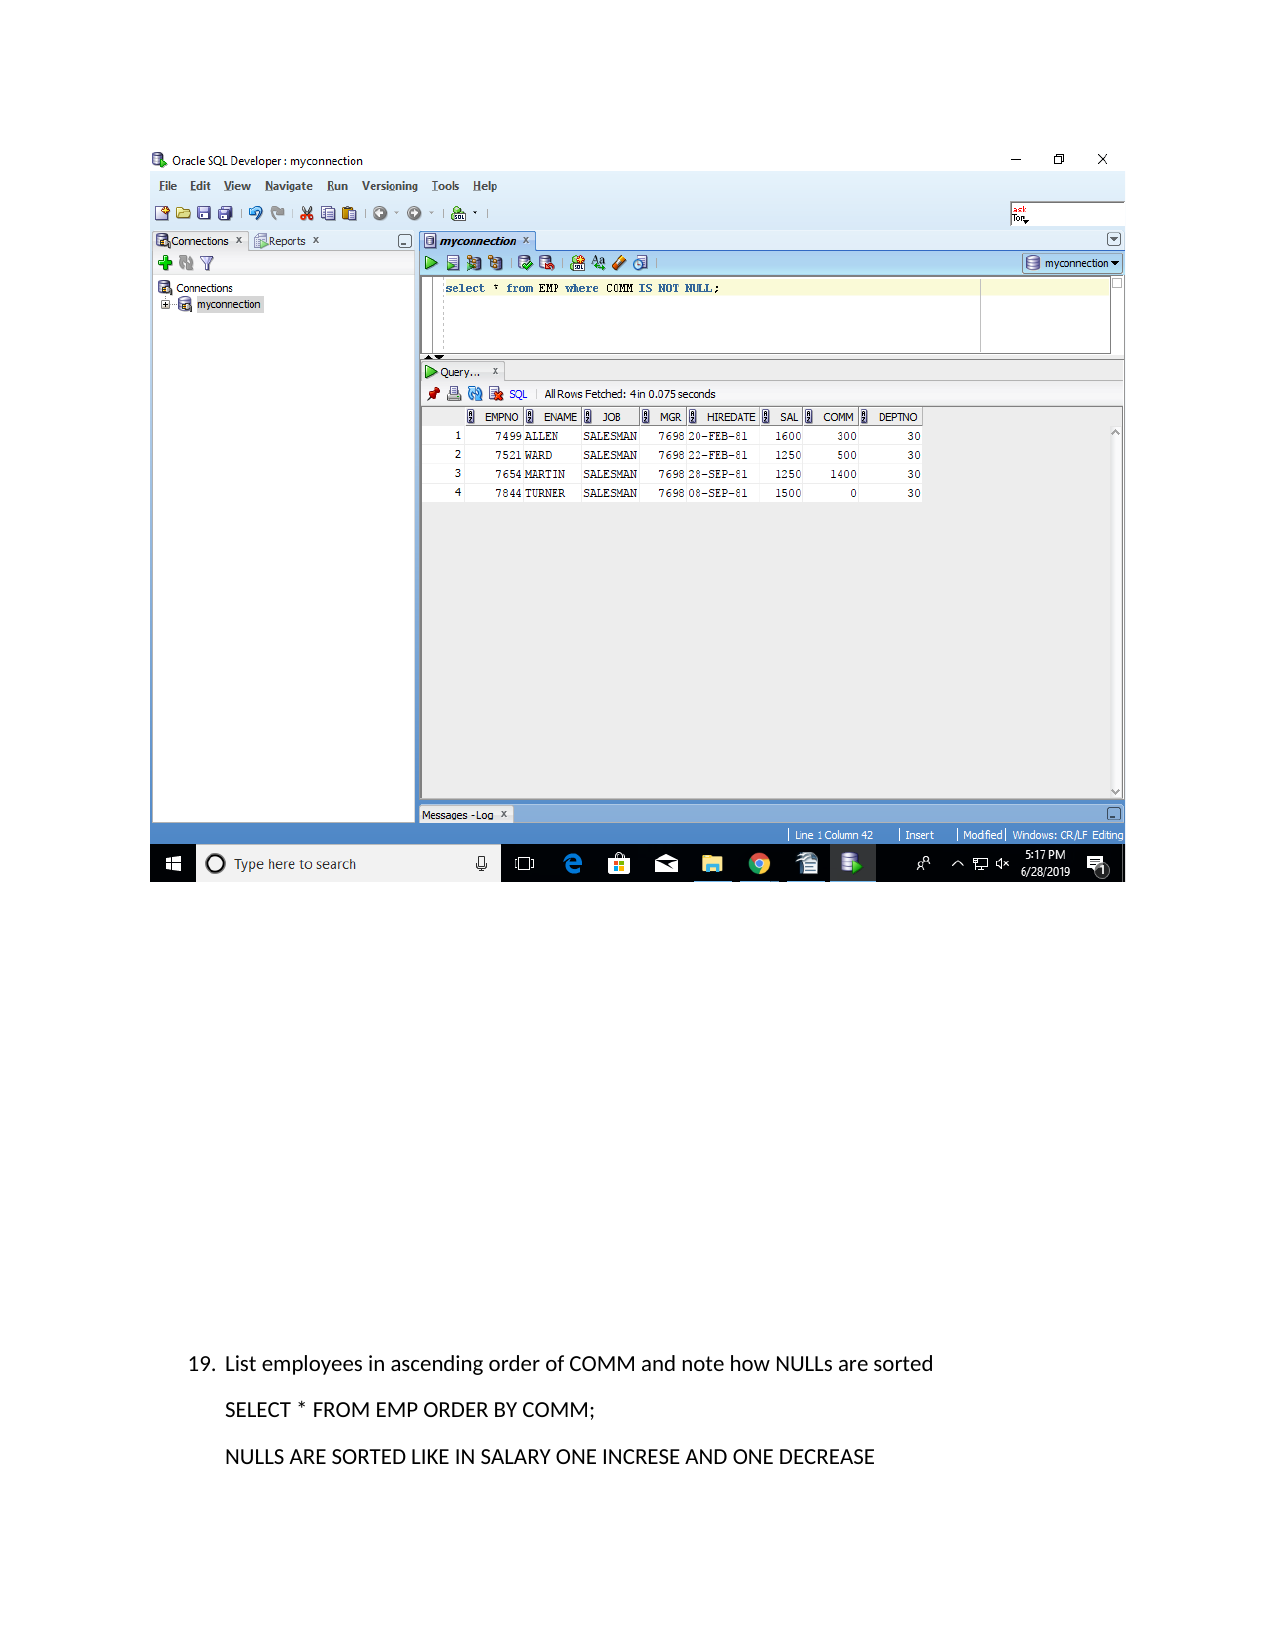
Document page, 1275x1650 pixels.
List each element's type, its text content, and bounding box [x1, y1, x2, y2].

list SELECT * FROM EMP ORDER BY COMM; [187, 1395, 1125, 1423]
list NULLS ARE SORTED LIKE IN SALARY ONE INCRESE AND ONE DECREASE [187, 1442, 1125, 1470]
list List employees in ascending order of COMM and note how NULLs are sorted [187, 1349, 1125, 1377]
picture [150, 150, 1125, 882]
